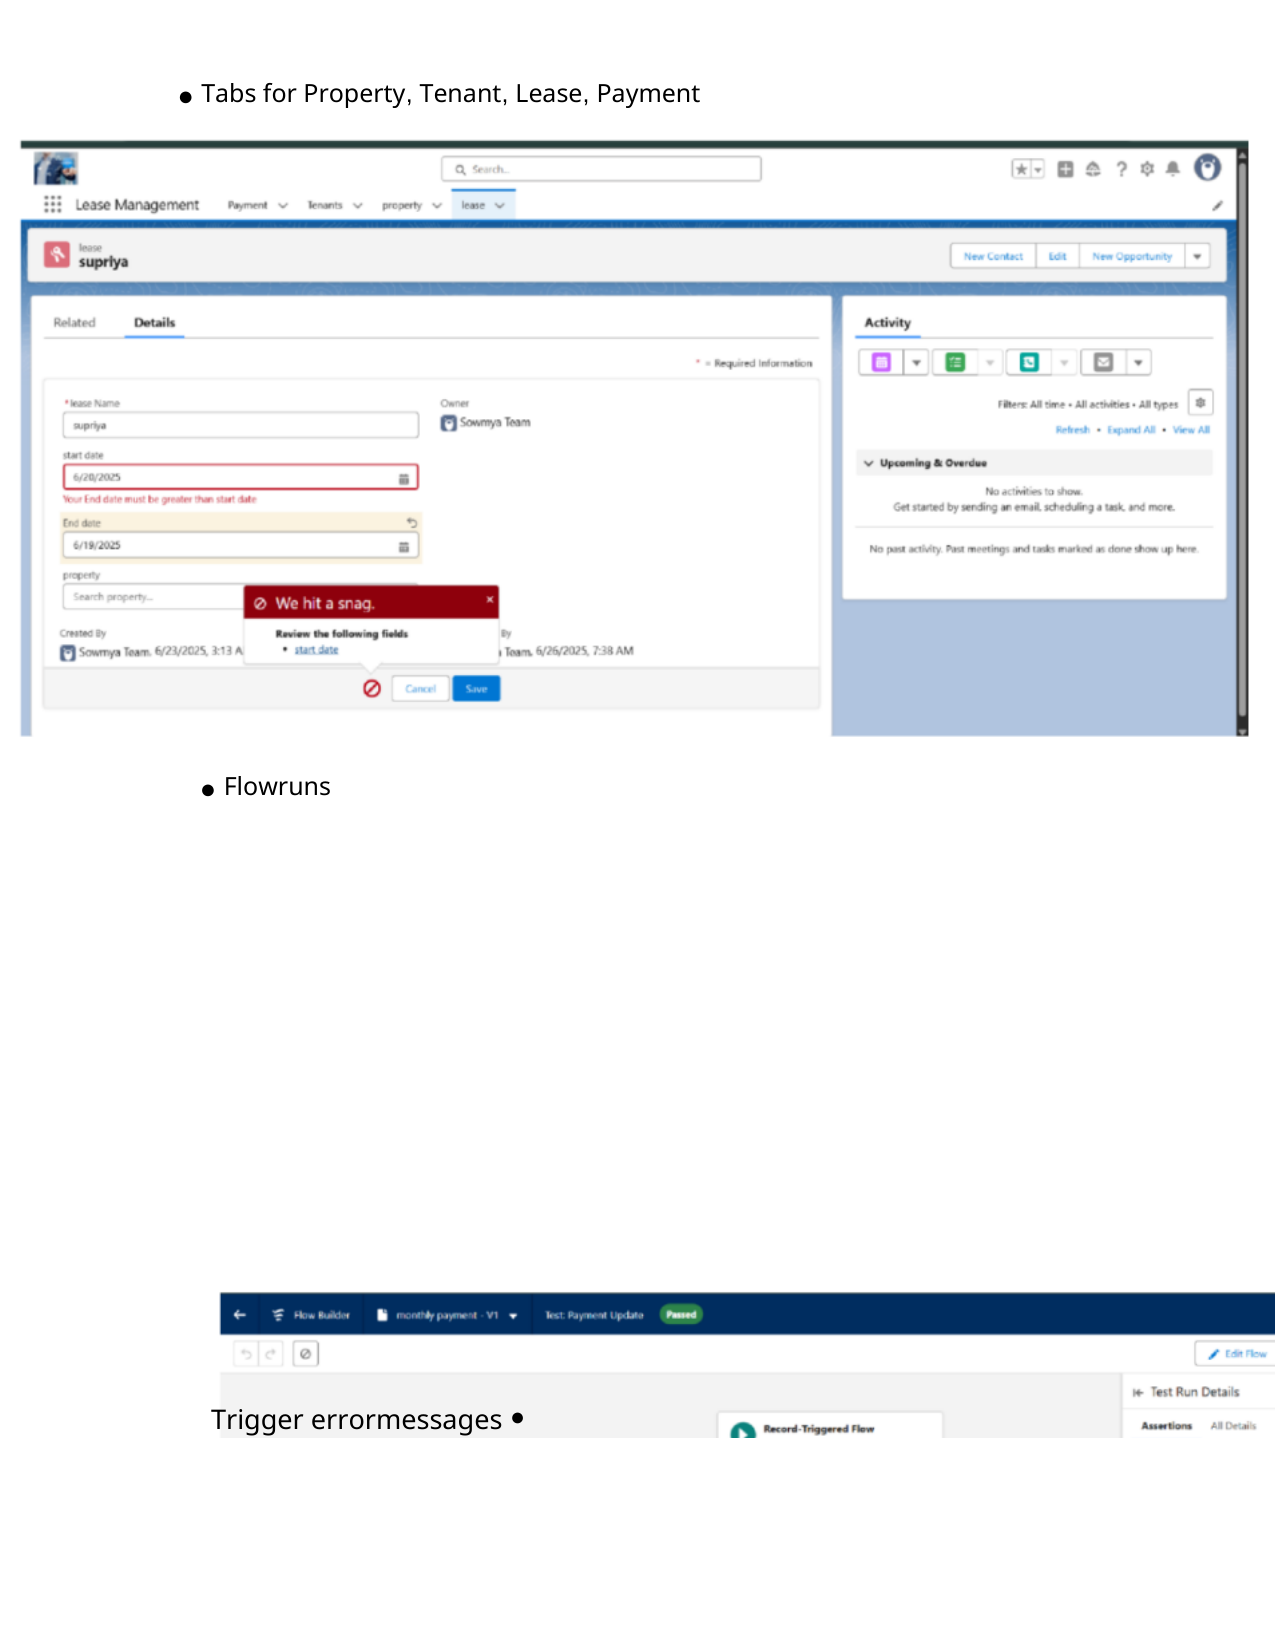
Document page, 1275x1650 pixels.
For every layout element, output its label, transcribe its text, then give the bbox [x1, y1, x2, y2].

text ● Tabs for Property, Tenant, Lease, Payment [177, 63, 1266, 111]
text ● Flowruns [199, 757, 1266, 804]
text Trigger errormessages ● [197, 826, 1173, 1275]
